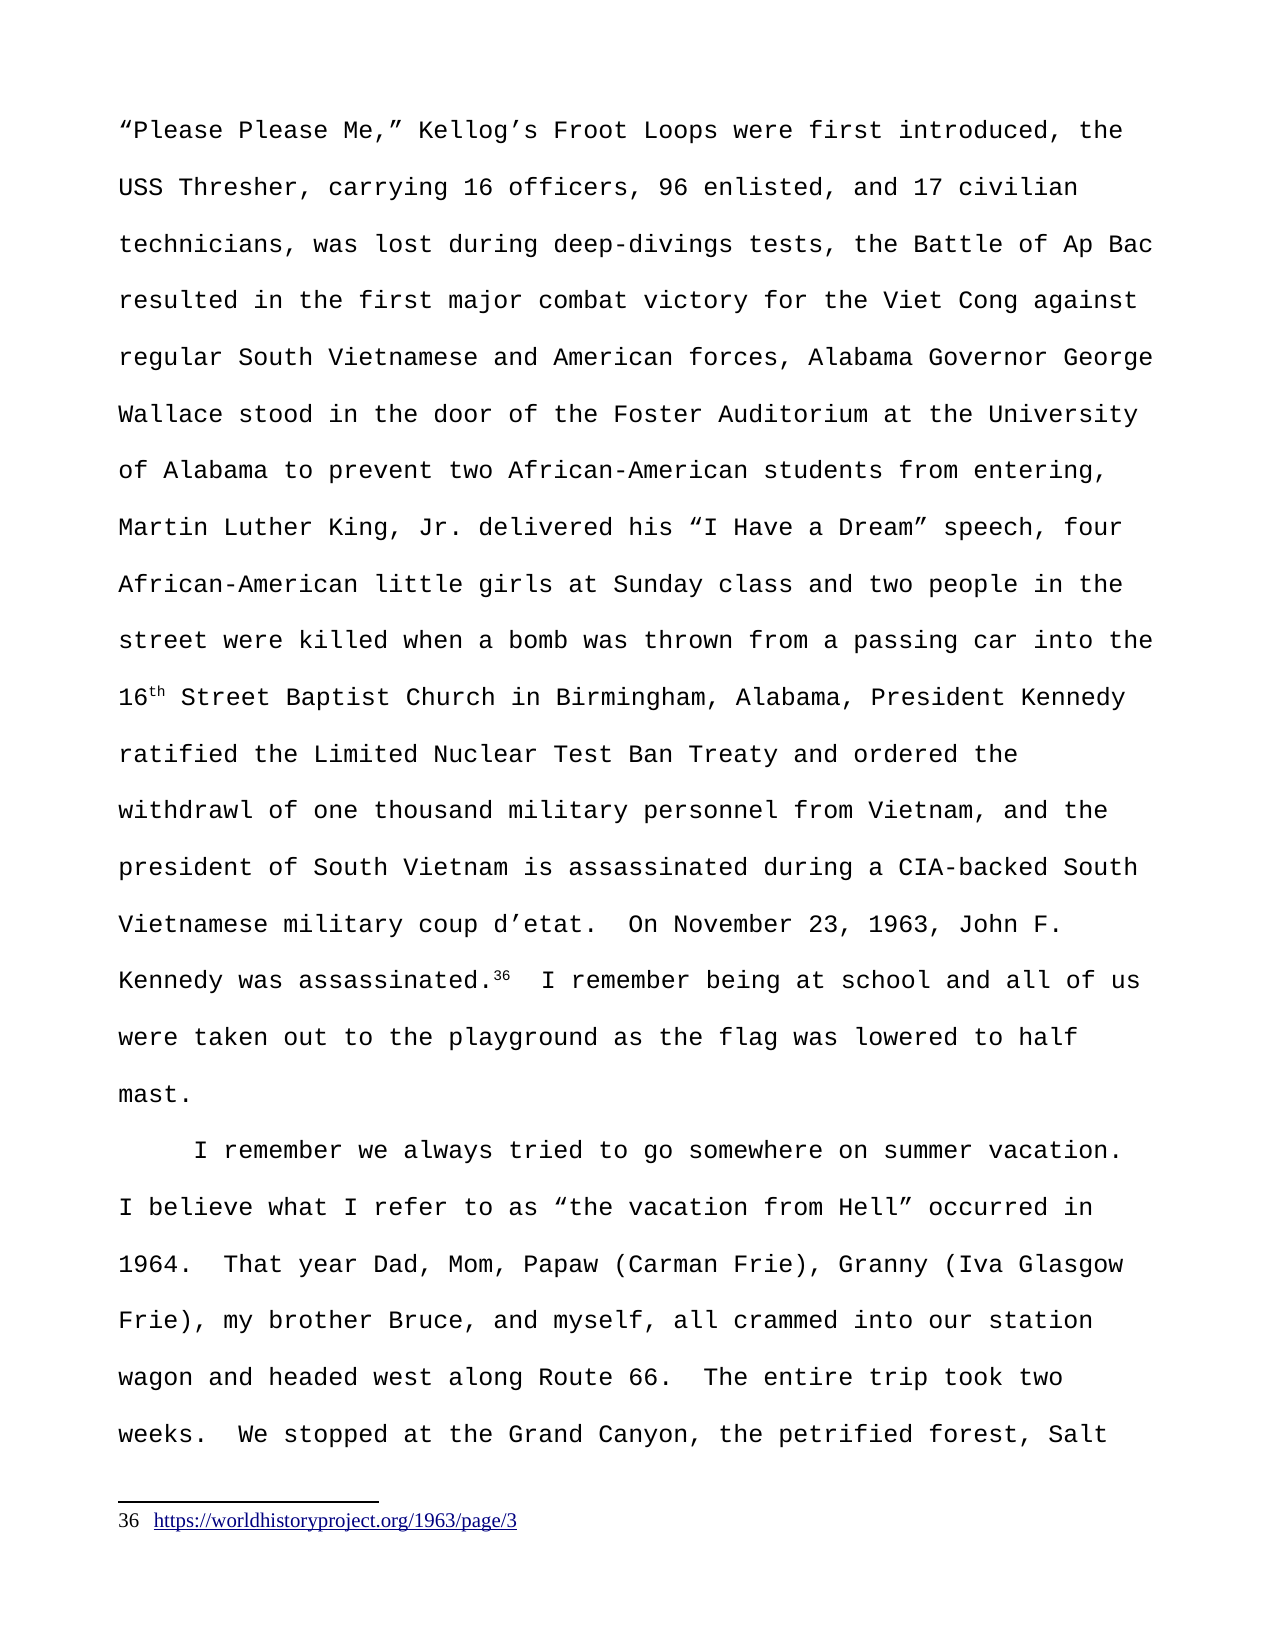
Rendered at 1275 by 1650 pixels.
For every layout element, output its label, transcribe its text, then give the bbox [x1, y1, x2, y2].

text https://worldhistoryproject.org/1963/page/3 [118, 1508, 1157, 1532]
text “Please Please Me,” Kellog’s Froot Loops were first introduced, the USS Thresher, carrying 16 officers, 96 enlisted, and 17 civilian technicians, was lost during deep-divings tests, the Battle of Ap Bac resulted in the first major combat victory for the Viet Cong against regular South Vietnamese and American forces, Alabama Governor George Wallace stood in the door of the Foster Auditorium at the University of Alabama to prevent two African-American students from entering, Martin Luther King, Jr. delivered his “I Have a Dream” speech, four African-American little girls at Sunday class and two people in the street were killed when a bomb was thrown from a passing car into the 16th Street Baptist Church in Birmingham, Alabama, President Kennedy ratified the Limited Nuclear Test Ban Treaty and ordered the withdrawl of one thousand military personnel from Vietnam, and the president of South Vietnam is assassinated during a CIA-backed South Vietnamese military coup d’etat. On November 23, 1963, John F. Kennedy was assassinated. I remember being at school and all of us were taken out to the playground as the flag was lowered to half mast. [118, 118, 1157, 1110]
text I remember we always tried to go somewhere on summer vacation. I believe what I refer to as “the vacation from Hell” occurred in 1964. That year Dad, Mom, Papaw (Carman Frie), Granny (Iva Glasgow Frie), my brother Bruce, and myself, all crammed into our station wagon and headed west along Route 66. The entire trip took two weeks. We stopped at the Grand Canyon, the petrified forest, Salt [118, 1138, 1157, 1450]
